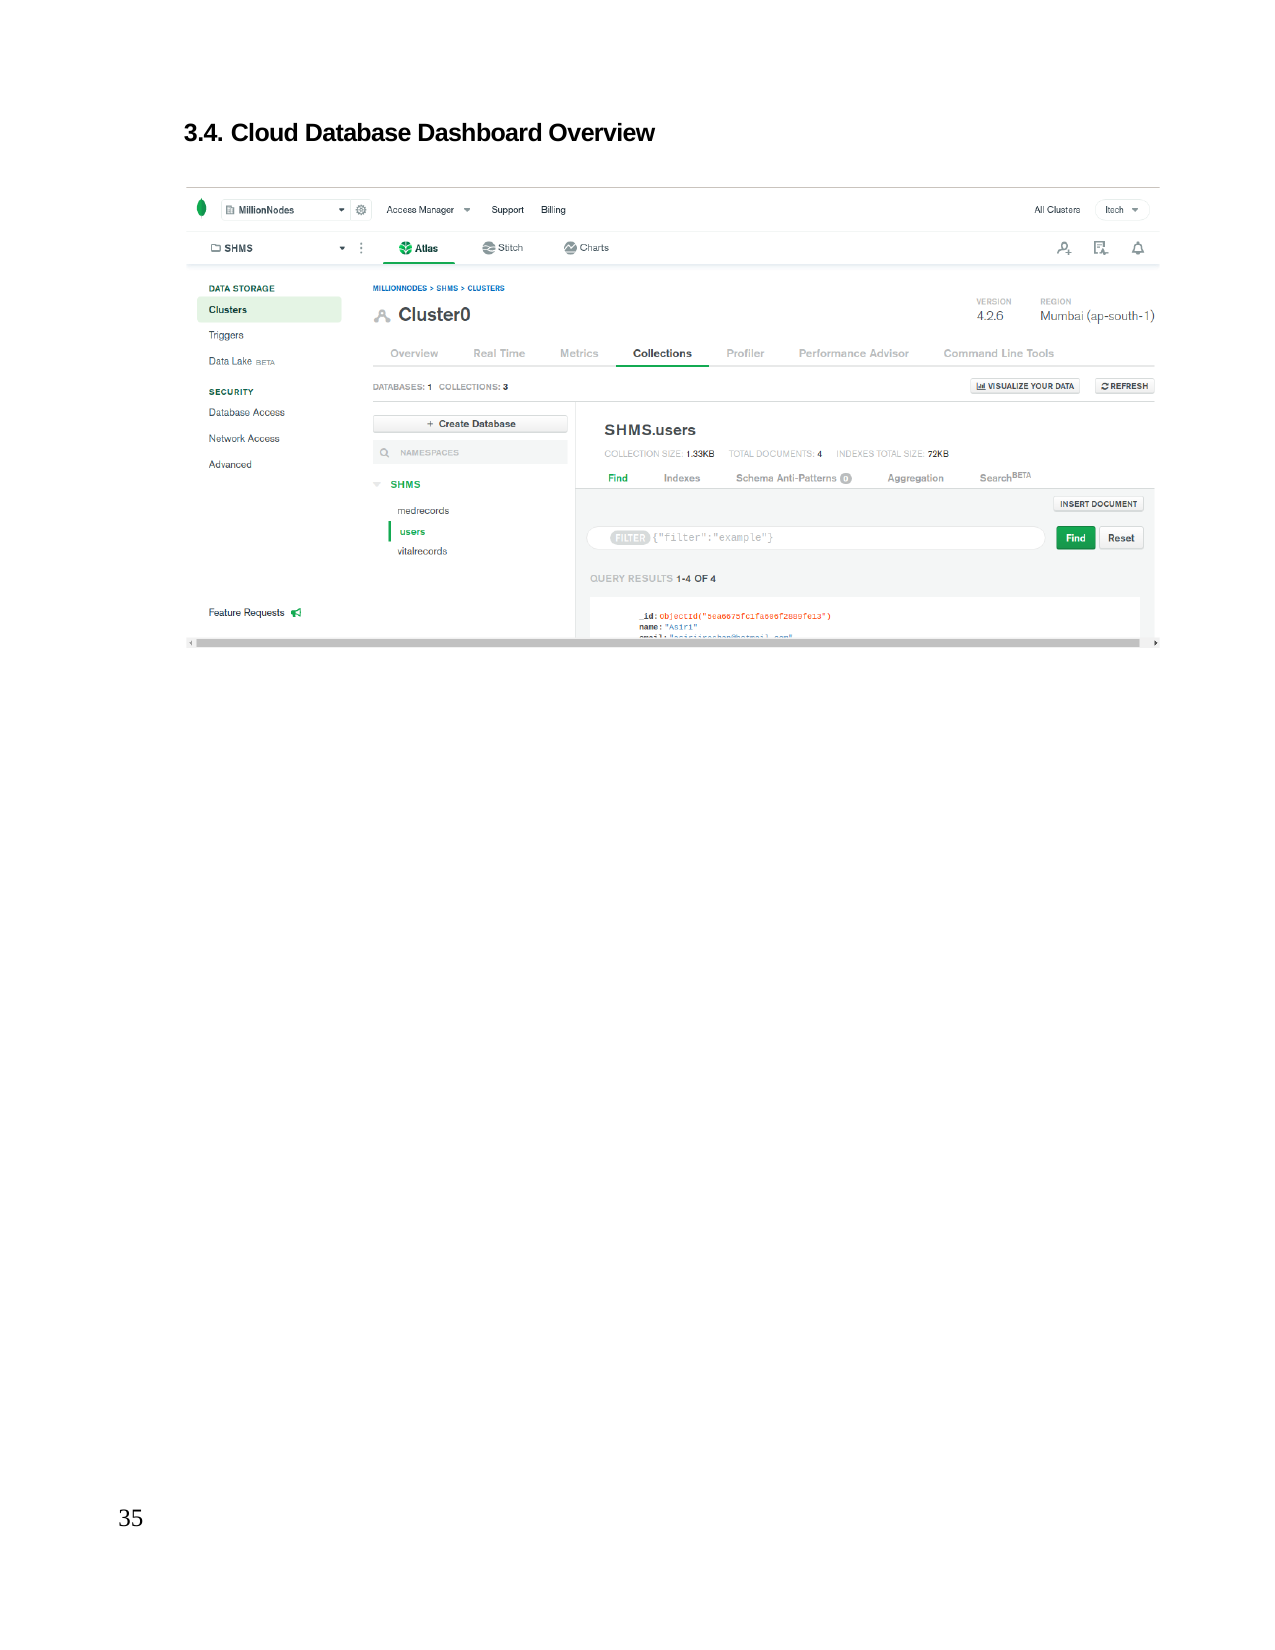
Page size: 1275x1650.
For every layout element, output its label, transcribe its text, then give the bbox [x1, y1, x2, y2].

picture [186, 187, 1160, 648]
list Cloud Database Dashboard Overview [184, 118, 1157, 147]
